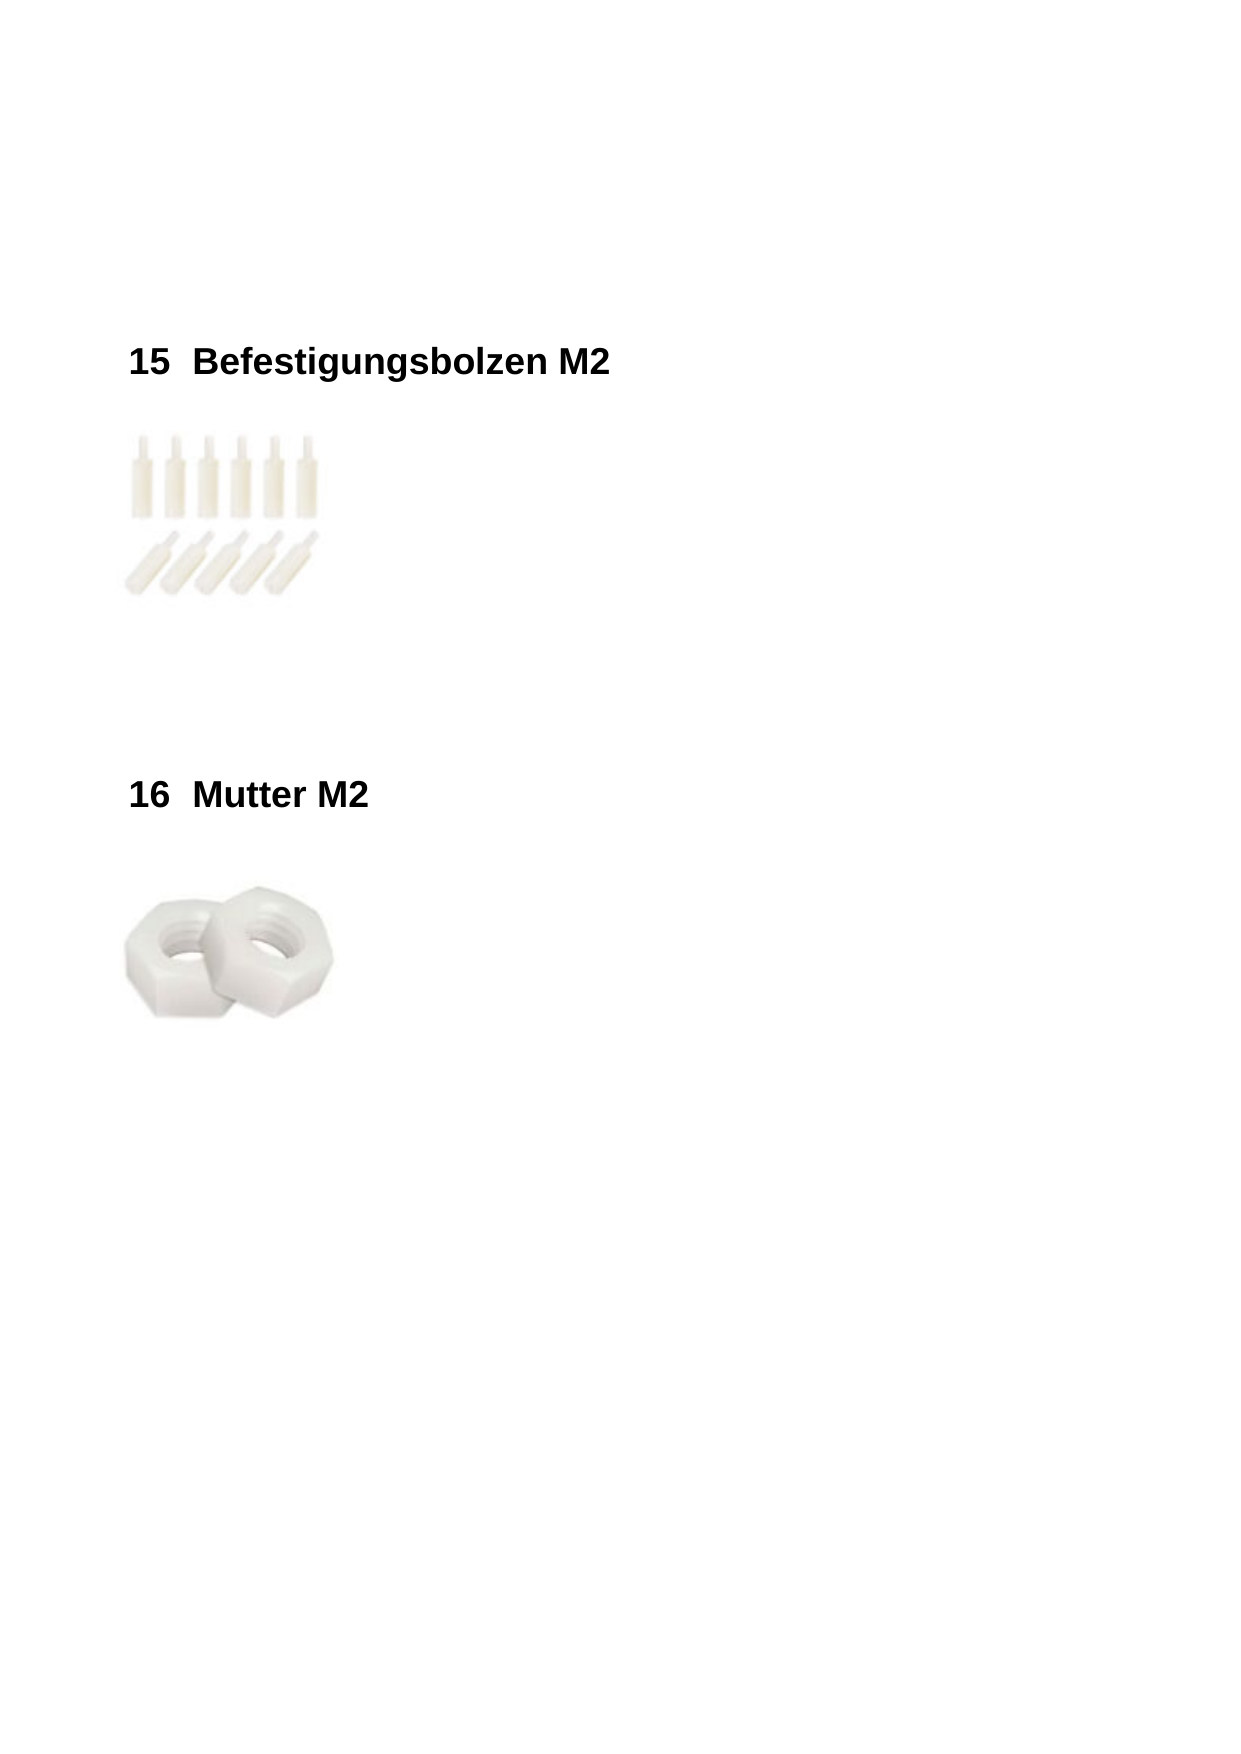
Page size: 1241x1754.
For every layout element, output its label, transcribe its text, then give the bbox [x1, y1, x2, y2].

subtitle Mutter M2 [118, 772, 1122, 815]
subtitle Befestigungsbolzen M2 [118, 339, 1122, 382]
picture [119, 843, 338, 1063]
picture [115, 406, 335, 626]
